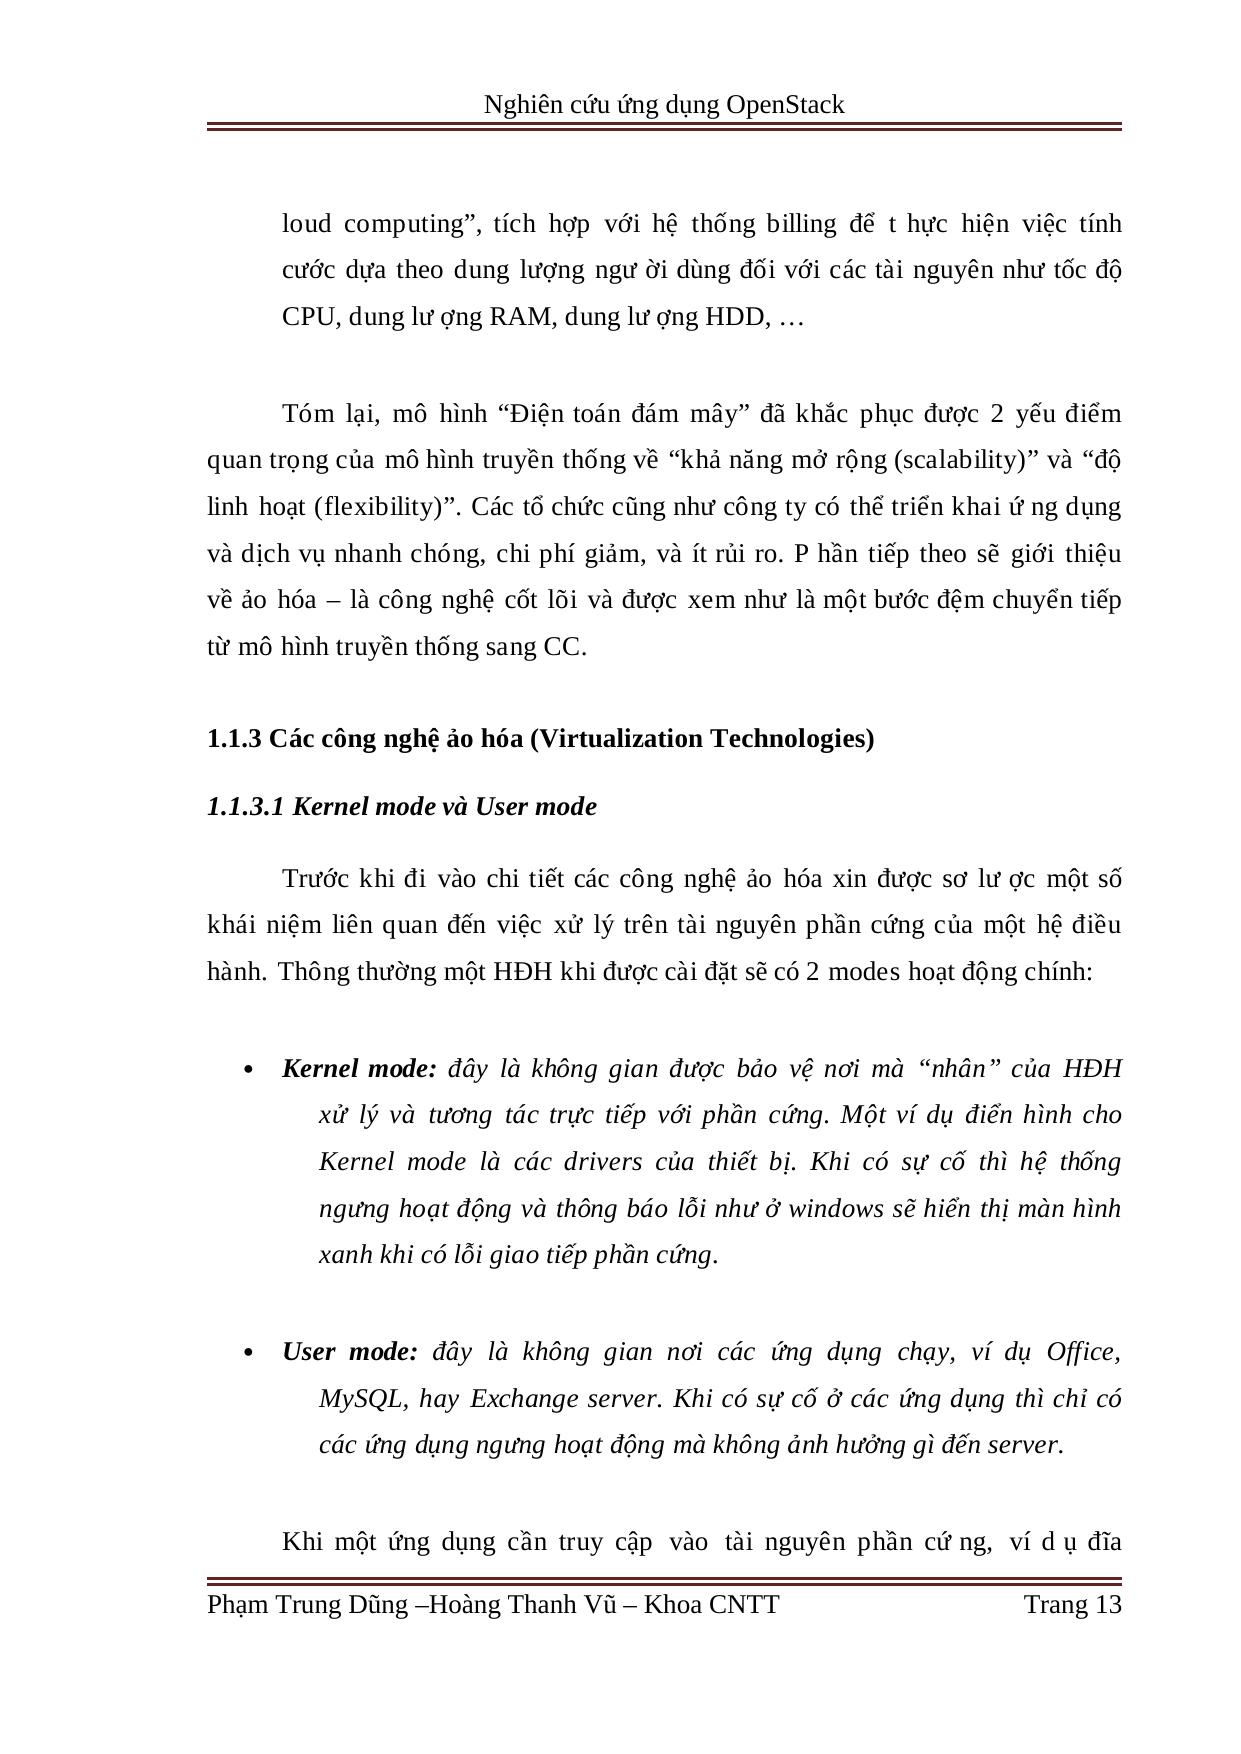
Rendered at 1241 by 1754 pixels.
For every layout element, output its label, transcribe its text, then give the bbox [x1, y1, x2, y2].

list User mode: đây là không gian nơi các ứng dụng chạy, ví dụ Office, MySQL, hay Exchange server. Khi có sự cố ở các ứng dụng thì chỉ có các ứng dụng ngưng hoạt động mà không ảnh hưởng gì đến server. [244, 1335, 1122, 1459]
subtitle 1.1.3 Các công nghệ ảo hóa (Virtualization Technologies) [207, 723, 1122, 754]
subtitle 1.1.3.1 Kernel mode và User mode [207, 790, 1122, 821]
text Tóm lại, mô hình “Điện toán đám mây” đã khắc phục được 2 yếu điểm quan trọng của mô hình truyền thống về “khả năng mở rộng (scalability)” và “độ linh hoạt (flexibility)”. Các tổ chức cũng như công ty có thể triển khai ứ ng dụng và dịch vụ nhanh chóng, chi phí giảm, và ít rủi ro. P hần tiếp theo sẽ giới thiệu về ảo hóa – là công nghệ cốt lõi và được xem như là một bước đệm chuyển tiếp từ mô hình truyền thống sang CC. [207, 397, 1122, 661]
list loud computing”, tích hợp với hệ thống billing để t hực hiện việc tính cước dựa theo dung lượng ngư ời dùng đối với các tài nguyên như tốc độ CPU, dung lư ợng RAM, dung lư ợng HDD, … [244, 207, 1122, 331]
text Khi một ứng dụng cần truy cập vào tài nguyên phần cứ ng, ví d ụ đĩa [207, 1525, 1122, 1556]
list Kernel mode: đây là không gian được bảo vệ nơi mà “nhân” của HĐH xử lý và tương tác trực tiếp với phần cứng. Một ví dụ điển hình cho Kernel mode là các drivers của thiết bị. Khi có sự cố thì hệ thống ngưng hoạt động và thông báo lỗi như ở windows sẽ hiển thị màn hình xanh khi có lỗi giao tiếp phần cứng. [244, 1052, 1122, 1269]
text Trước khi đi vào chi tiết các công nghệ ảo hóa xin được sơ lư ợc một số khái niệm liên quan đến việc xử lý trên tài nguyên phần cứng của một hệ điều hành. Thông thường một HĐH khi được cài đặt sẽ có 2 modes hoạt động chính: [207, 862, 1122, 986]
